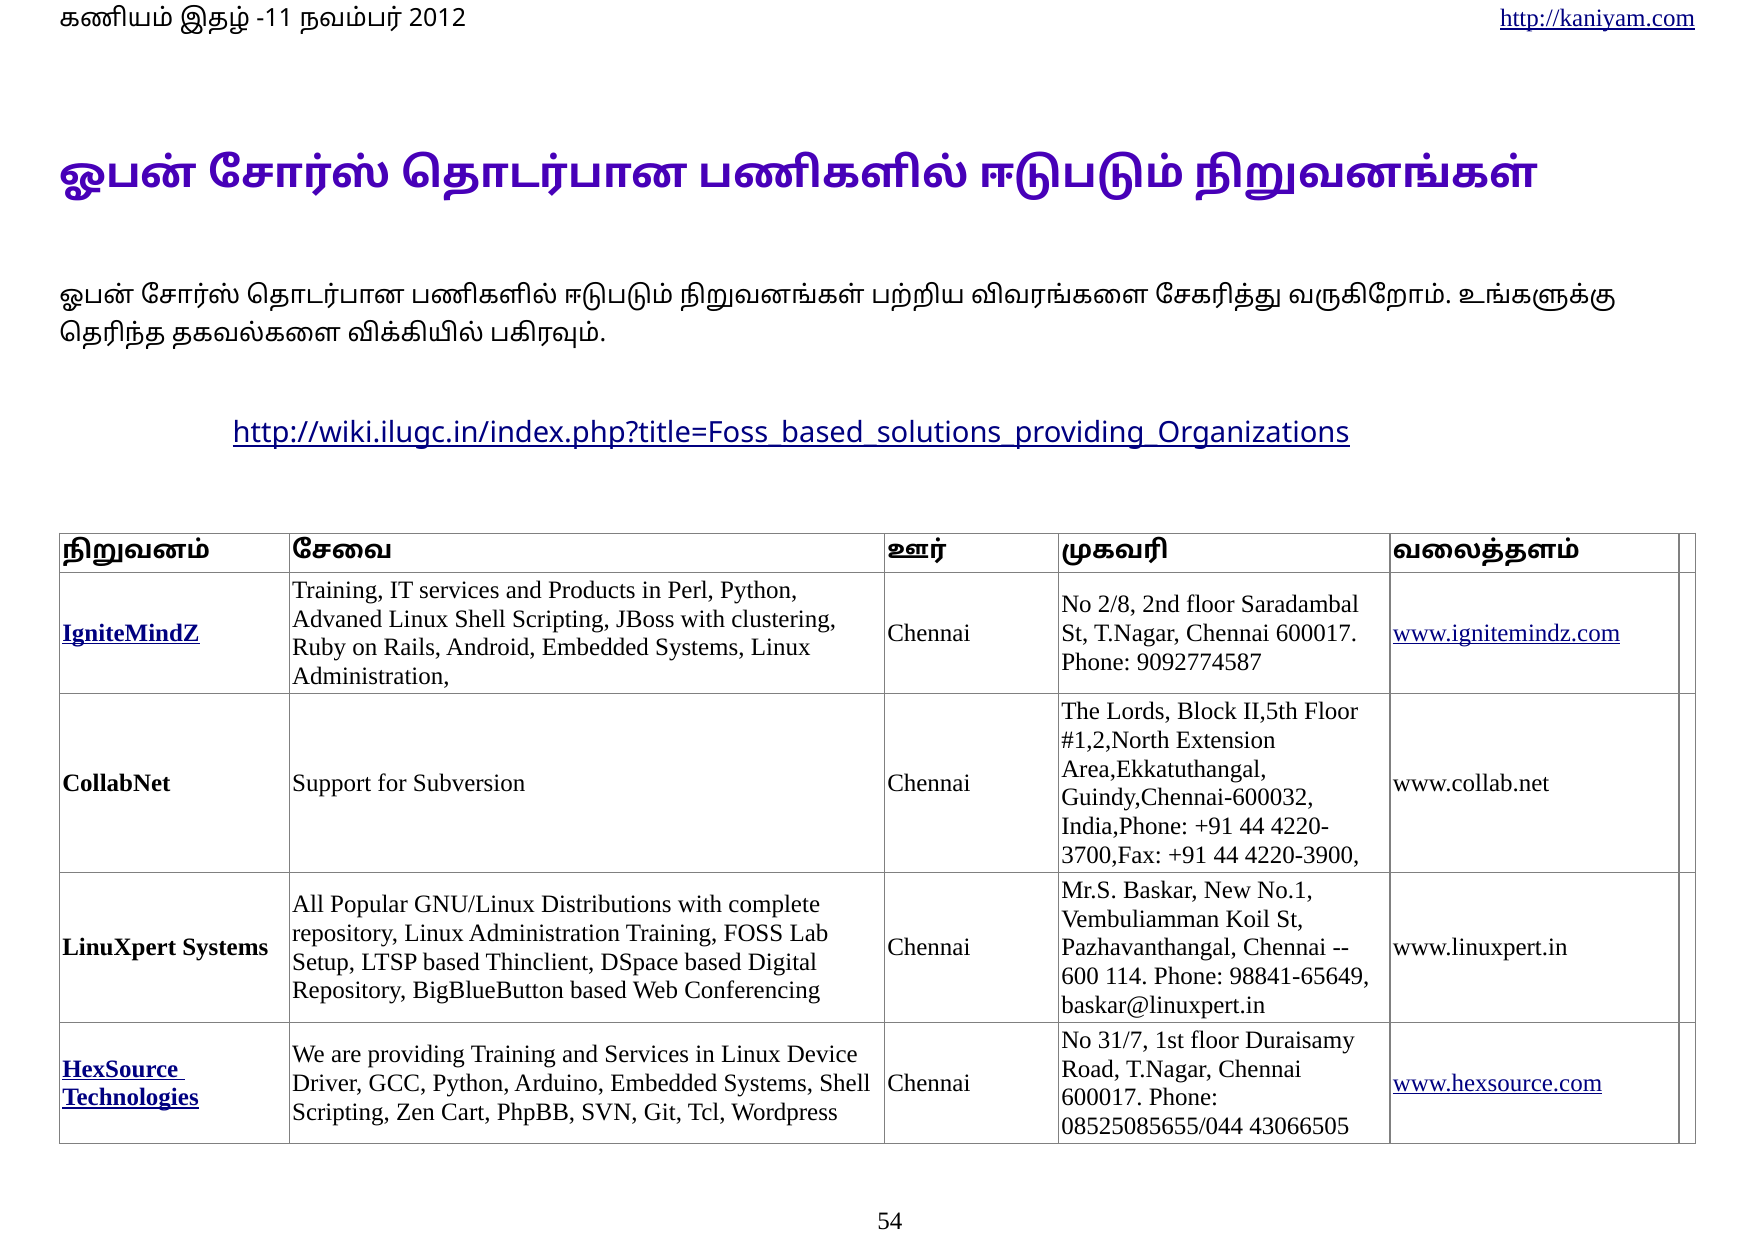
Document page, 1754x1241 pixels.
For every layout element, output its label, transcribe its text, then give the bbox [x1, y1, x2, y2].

table_cell www.ignitemindz.com [1391, 573, 1678, 693]
table_cell Chennai [885, 1023, 1058, 1143]
table_cell Chennai [885, 873, 1058, 1022]
table_header வலைத்தளம் [1391, 534, 1678, 572]
table_cell The Lords, Block II,5th Floor #1,2,North Extension Area,Ekkatuthangal, Guindy,Chennai-600032, India,Phone: +91 44 4220-3700,Fax: +91 44 4220-3900, [1059, 694, 1389, 872]
table_cell All Popular GNU/Linux Distributions with complete repository, Linux Administration Training, FOSS Lab Setup, LTSP based Thinclient, DSpace based Digital Repository, BigBlueButton based Web Conferencing [290, 873, 884, 1022]
table_cell CollabNet [60, 694, 289, 872]
table_cell Mr.S. Baskar, New No.1, Vembuliamman Koil St, Pazhavanthangal, Chennai -- 600 114. Phone: 98841-65649, baskar@linuxpert.in [1059, 873, 1389, 1022]
table_cell www.collab.net [1391, 694, 1678, 872]
text ஓபன் சோர்ஸ் தொடர்பான பணிகளில் ஈடுபடும் நிறுவனங்கள் பற்றிய விவரங்களை சேகரித்து வருகிறோம். உங்களுக்கு தெரிந்த தகவல்களை விக்கியில் பகிரவும். [59, 277, 1695, 351]
table_header முகவரி [1059, 534, 1389, 572]
table_header ஊர் [885, 534, 1058, 572]
table_cell IgniteMindZ [60, 573, 289, 693]
text http://wiki.ilugc.in/index.php?title=Foss_based_solutions_providing_Organizations [232, 412, 1695, 451]
table_cell Support for Subversion [290, 694, 884, 872]
table_cell Chennai [885, 694, 1058, 872]
table_cell [1680, 694, 1695, 872]
table_cell www.hexsource.com [1391, 1023, 1678, 1143]
table_cell LinuXpert Systems [60, 873, 289, 1022]
table_cell No 2/8, 2nd floor Saradambal St, T.Nagar, Chennai 600017. Phone: 9092774587 [1059, 573, 1389, 693]
table_cell [1680, 873, 1695, 1022]
table_cell HexSource Technologies [60, 1023, 289, 1143]
table_cell Chennai [885, 573, 1058, 693]
table_header [1680, 534, 1695, 572]
table_cell www.linuxpert.in [1391, 873, 1678, 1022]
table_cell No 31/7, 1st floor Duraisamy Road, T.Nagar, Chennai 600017. Phone: 08525085655/044 43066505 [1059, 1023, 1389, 1143]
table_cell [1680, 1023, 1695, 1143]
subtitle ஓபன் சோர்ஸ் தொடர்பான பணிகளில் ஈடுபடும் நிறுவனங்கள் [59, 150, 1695, 204]
table_cell [1680, 573, 1695, 693]
table_header சேவை [290, 534, 884, 572]
table_cell Training, IT services and Products in Perl, Python, Advaned Linux Shell Scripting, JBoss with clustering, Ruby on Rails, Android, Embedded Systems, Linux Administration, [290, 573, 884, 693]
table_cell We are providing Training and Services in Linux Device Driver, GCC, Python, Arduino, Embedded Systems, Shell Scripting, Zen Cart, PhpBB, SVN, Git, Tcl, Wordpress [290, 1023, 884, 1143]
table_header நிறுவனம் [60, 534, 289, 572]
